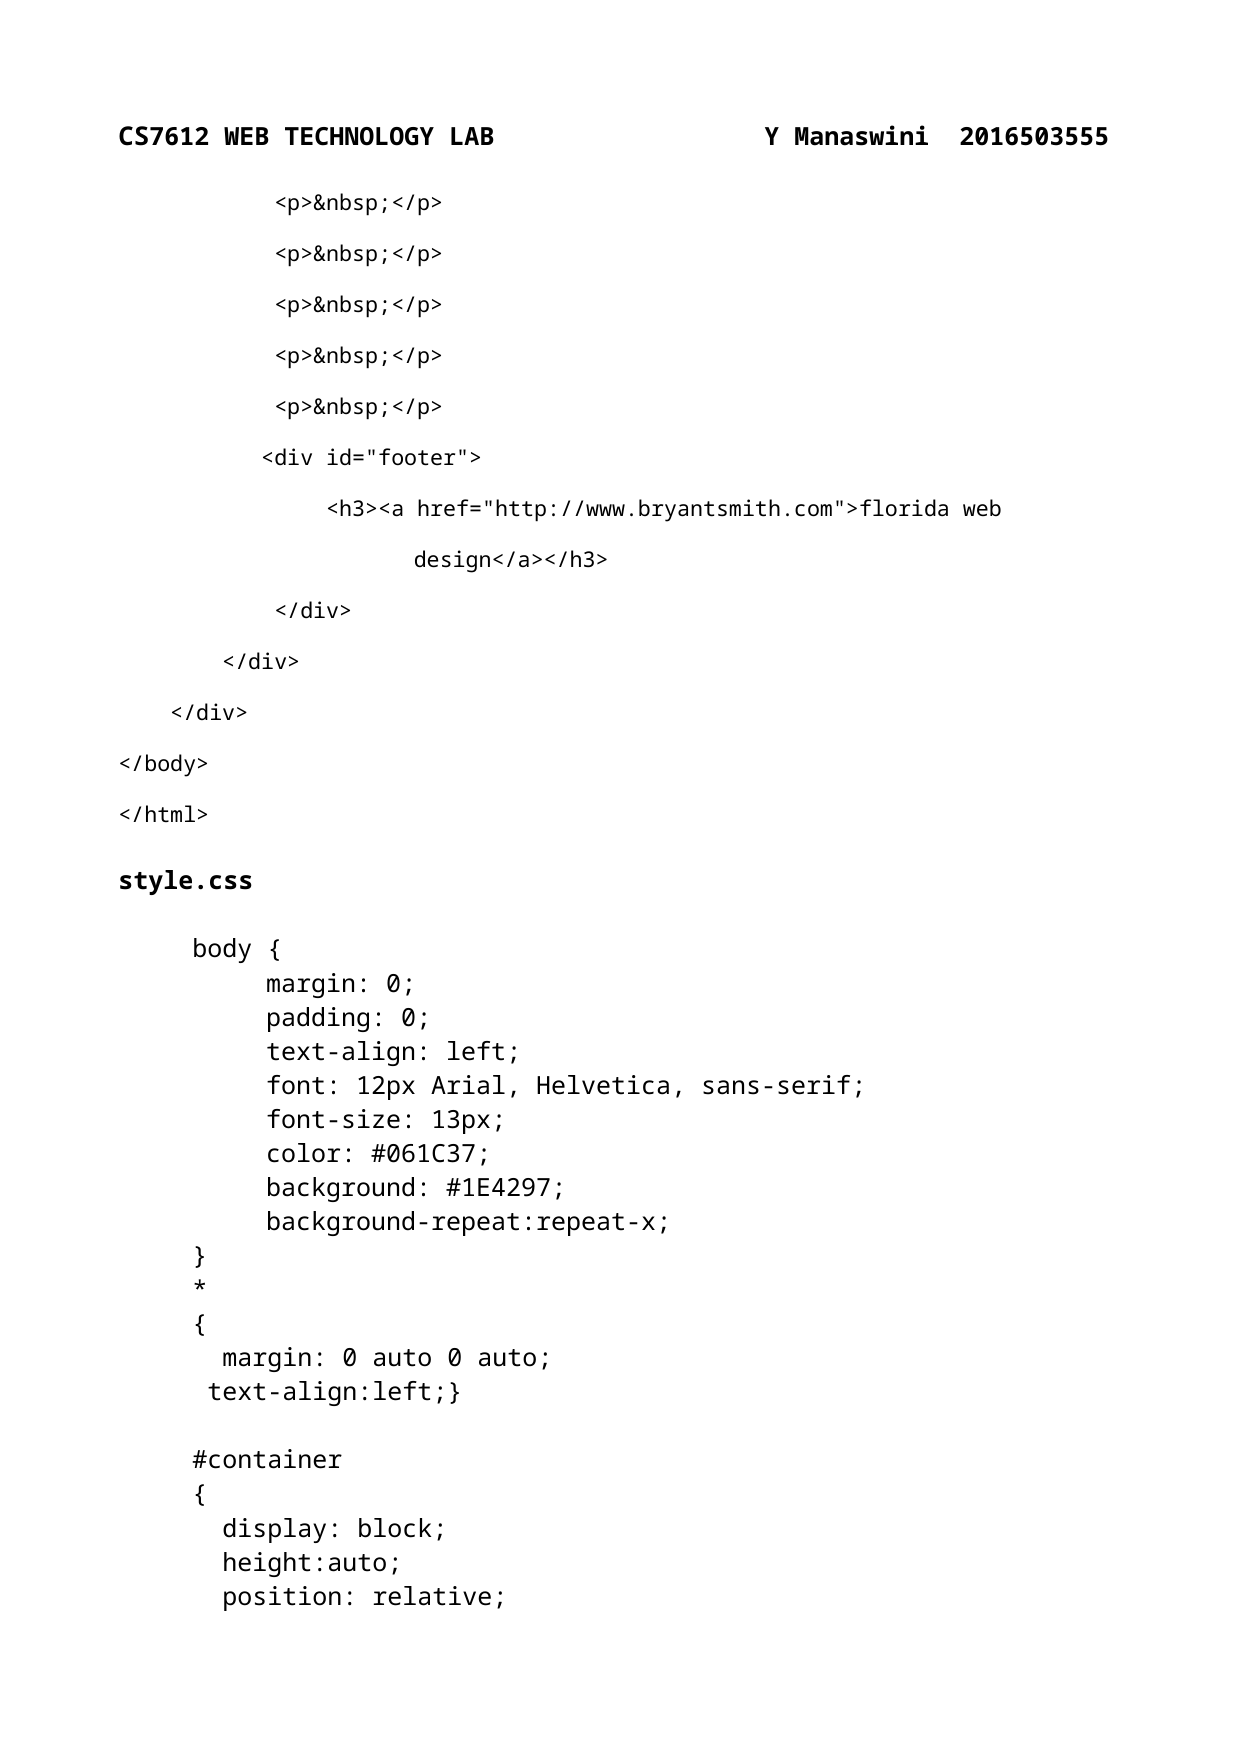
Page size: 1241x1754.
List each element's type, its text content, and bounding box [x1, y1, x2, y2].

text </div> [118, 625, 1122, 676]
text margin: 0; [192, 965, 1122, 999]
text <h3><a href="http://www.bryantsmith.com">florida web design</a></h3> [118, 472, 1122, 574]
text </div> [118, 676, 1122, 727]
text font-size: 13px; [192, 1101, 1122, 1136]
text </div> [118, 574, 1122, 625]
text } [192, 1238, 1122, 1272]
text font: 12px Arial, Helvetica, sans-serif; [192, 1067, 1122, 1101]
text <p>&nbsp;</p> [118, 165, 1122, 216]
text position: relative; [192, 1578, 1122, 1612]
text </html> [118, 778, 1122, 829]
text <div id="footer"> [118, 421, 1122, 472]
text </body> [118, 727, 1122, 778]
text #container [192, 1442, 1122, 1476]
text <p>&nbsp;</p> [118, 369, 1122, 421]
text background: #1E4297; [192, 1169, 1122, 1204]
text text-align: left; [192, 1033, 1122, 1067]
text <p>&nbsp;</p> [118, 216, 1122, 267]
text display: block; [192, 1510, 1122, 1544]
text background-repeat:repeat-x; [192, 1204, 1122, 1238]
text <p>&nbsp;</p> [118, 318, 1122, 369]
text margin: 0 auto 0 auto; [192, 1340, 1122, 1374]
text style.css [118, 863, 1122, 897]
text body { [192, 931, 1122, 965]
text * [192, 1272, 1122, 1306]
text <p>&nbsp;</p> [118, 267, 1122, 318]
text { [192, 1306, 1122, 1340]
text text-align:left;} [192, 1374, 1122, 1408]
text padding: 0; [192, 999, 1122, 1033]
text color: #061C37; [192, 1136, 1122, 1169]
text height:auto; [192, 1544, 1122, 1578]
text { [192, 1476, 1122, 1510]
